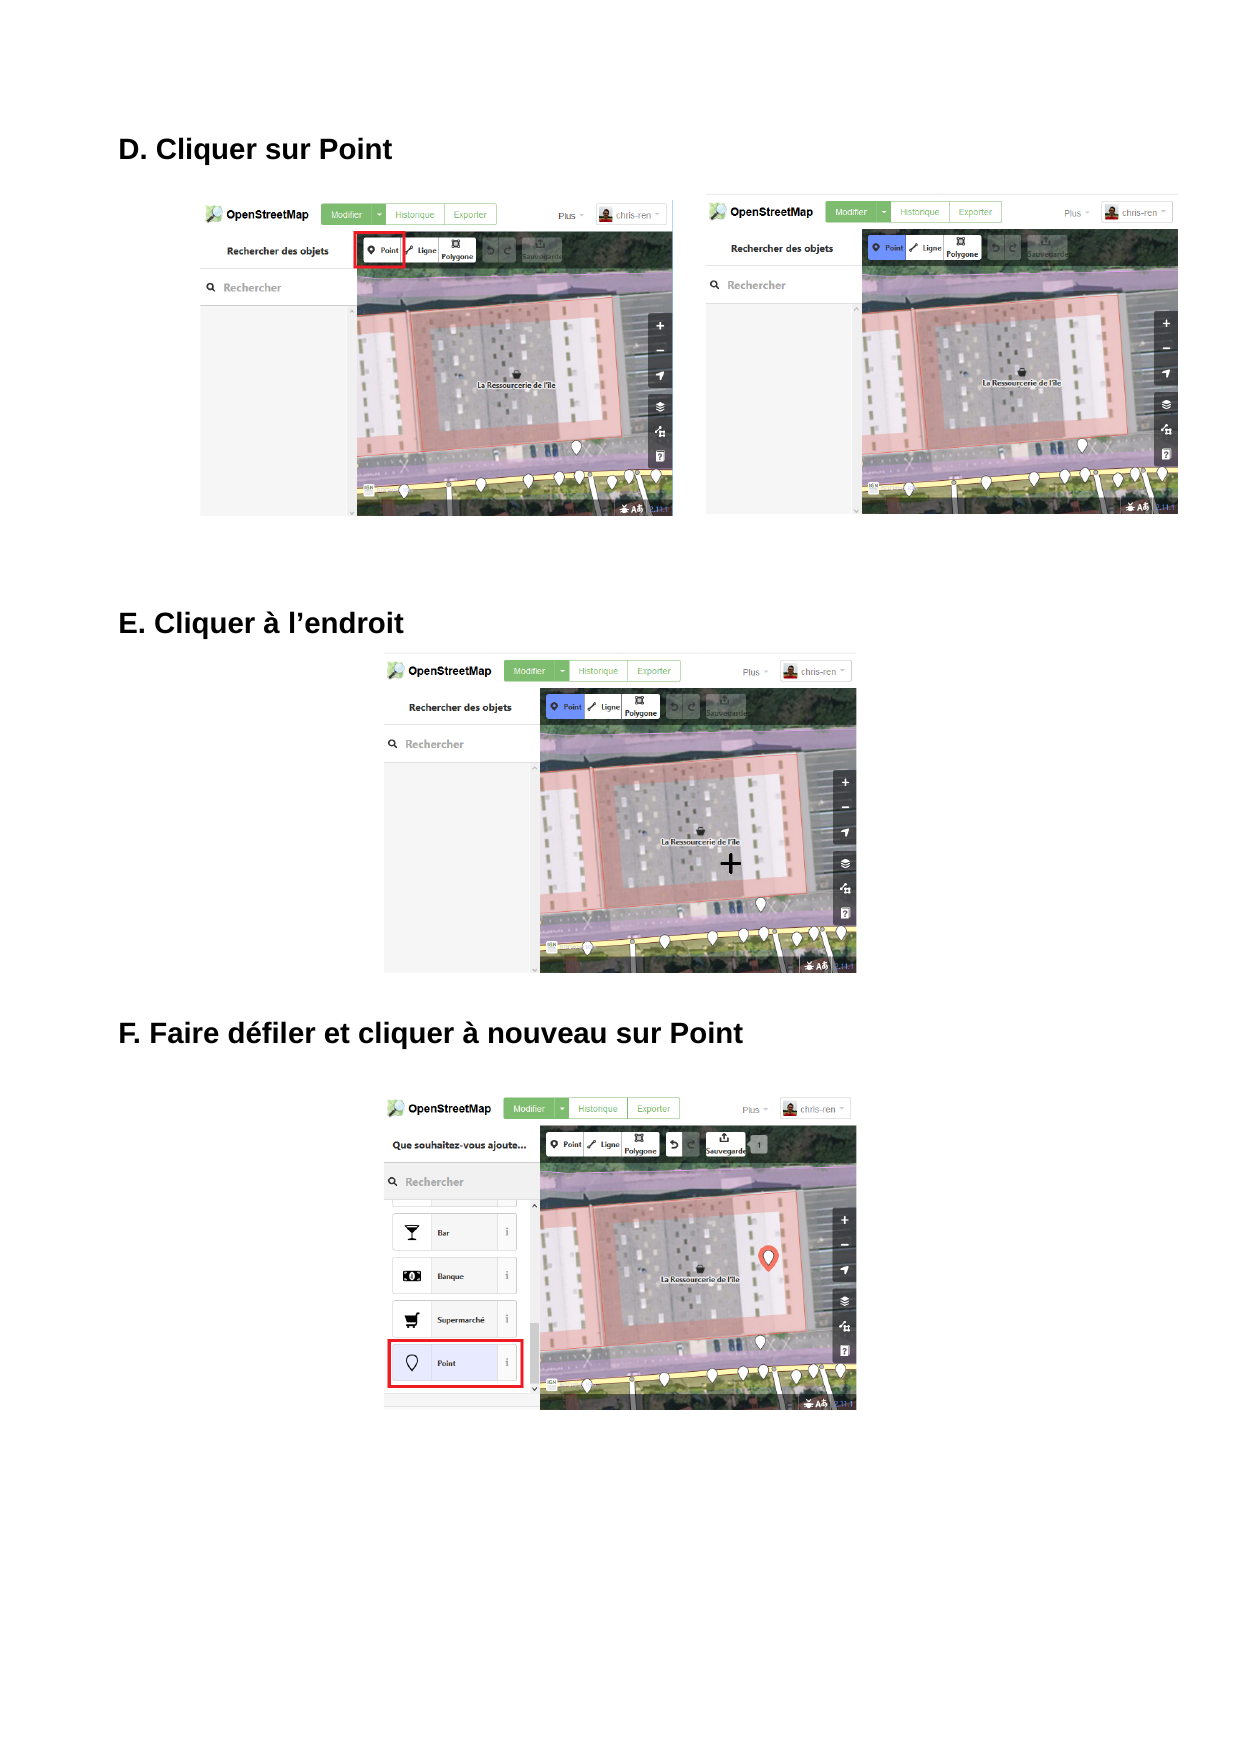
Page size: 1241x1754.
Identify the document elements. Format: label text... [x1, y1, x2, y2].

picture [200, 200, 673, 516]
subtitle F. Faire défiler et cliquer à nouveau sur Point [118, 1016, 1122, 1050]
subtitle E. Cliquer à l’endroit [118, 606, 1122, 640]
picture [383, 1091, 857, 1410]
picture [383, 652, 857, 973]
picture [705, 193, 1178, 514]
subtitle D. Cliquer sur Point [118, 132, 1122, 166]
